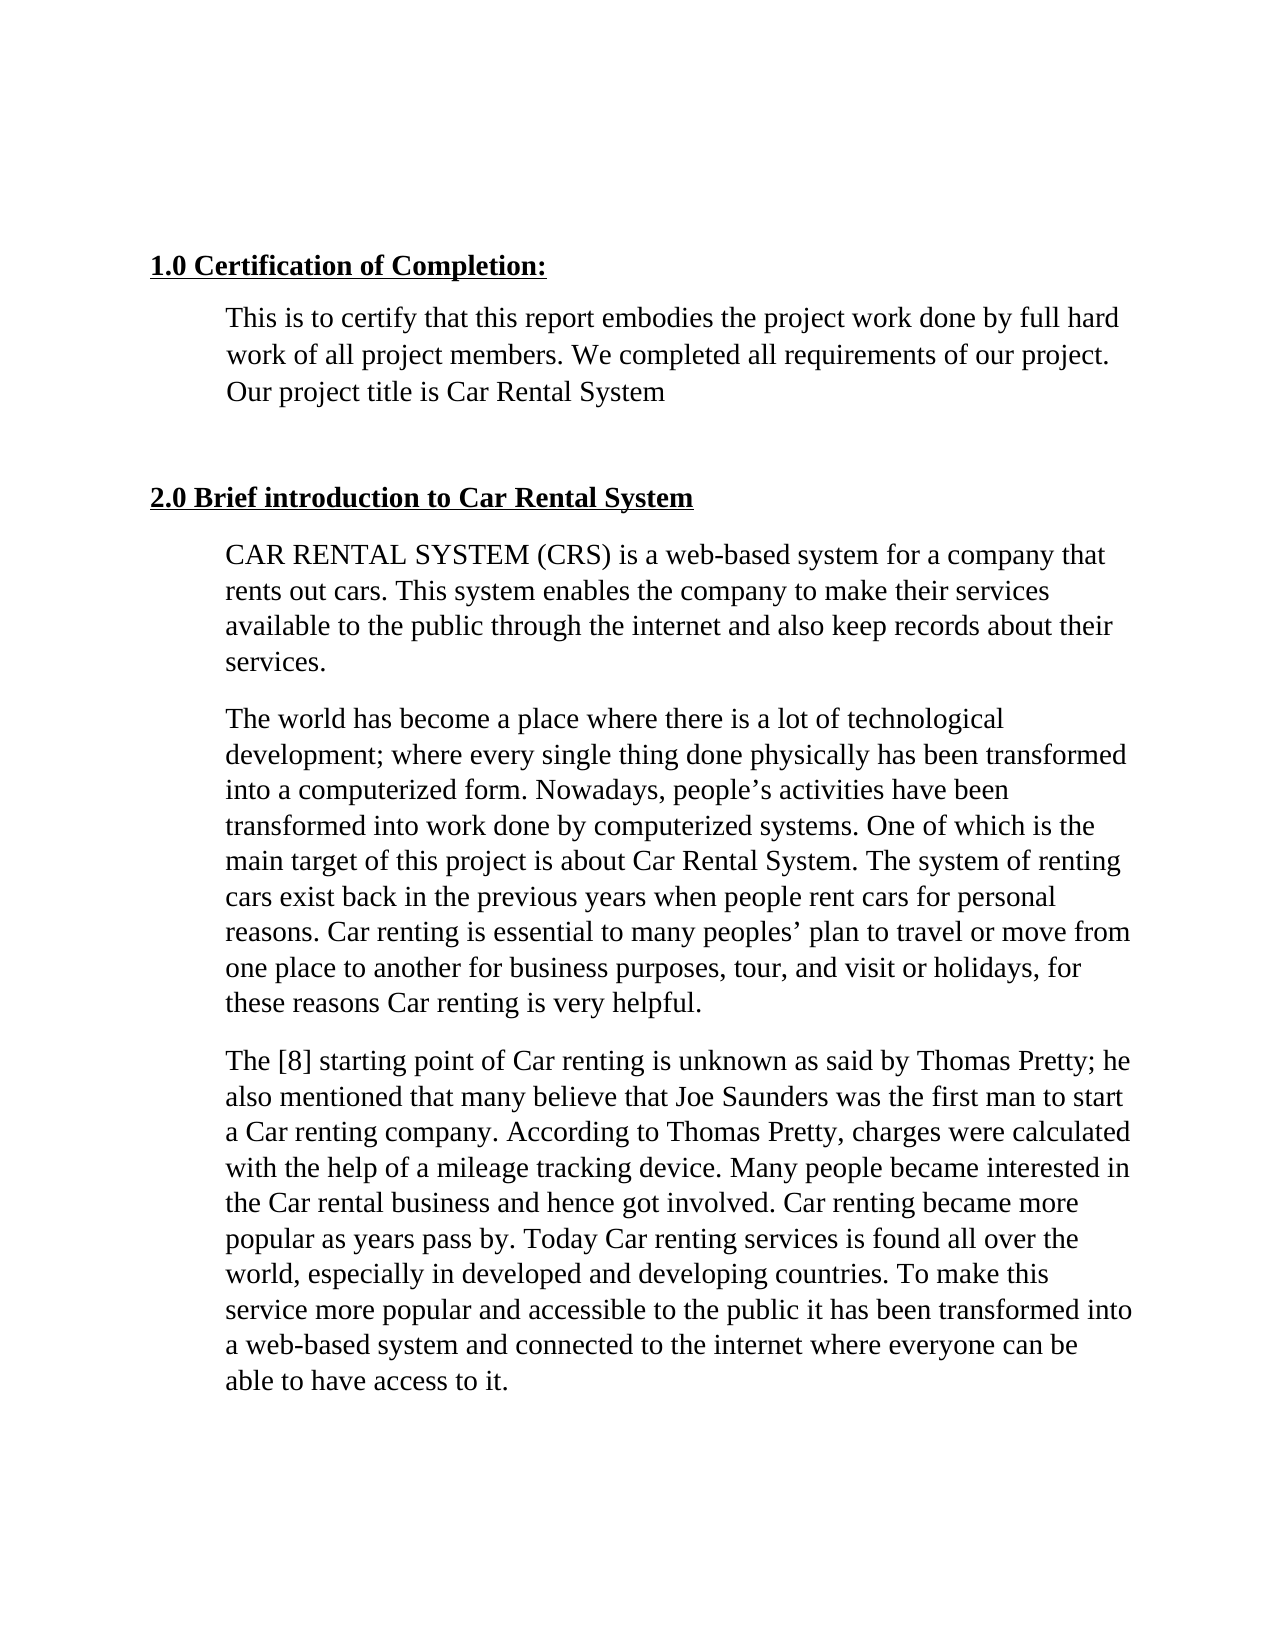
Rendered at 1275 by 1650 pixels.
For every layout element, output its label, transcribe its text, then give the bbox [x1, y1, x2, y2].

text 2.0 Brief introduction to Car Rental System [150, 480, 1133, 513]
text The [8] starting point of Car renting is unknown as said by Thomas Pretty; he also mentioned that many believe that Joe Saunders was the first man to start a Car renting company. According to Thomas Pretty, charges were calculated with the help of a mileage tracking device. Many people became interested in the Car rental business and hence got involved. Car renting became more popular as years pass by. Today Car renting services is found all over the world, especially in developed and developing countries. To make this service more popular and accessible to the public it has been transformed into a web-based system and connected to the internet where everyone can be able to have access to it. [225, 1043, 1133, 1396]
text This is to certify that this report embodies the project work done by full hard work of all project members. We completed all requirements of our project. Our project title is Car Rental System [225, 301, 1133, 408]
text 1.0 Certification of Completion: [150, 248, 1133, 282]
text The world has become a place where there is a lot of technological development; where every single thing done physically has been transformed into a computerized form. Nowadays, people’s activities have been transformed into work done by computerized systems. One of which is the main target of this project is about Car Rental System. The system of renting cars exist back in the previous years when people rent cars for personal reasons. Car renting is essential to many peoples’ plan to travel or move from one place to another for business purposes, tour, and visit or holidays, for these reasons Car renting is very helpful. [225, 701, 1133, 1019]
text CAR RENTAL SYSTEM (CRS) is a web-based system for a company that rents out cars. This system enables the company to make their services available to the public through the internet and also keep records about their services. [225, 537, 1133, 677]
